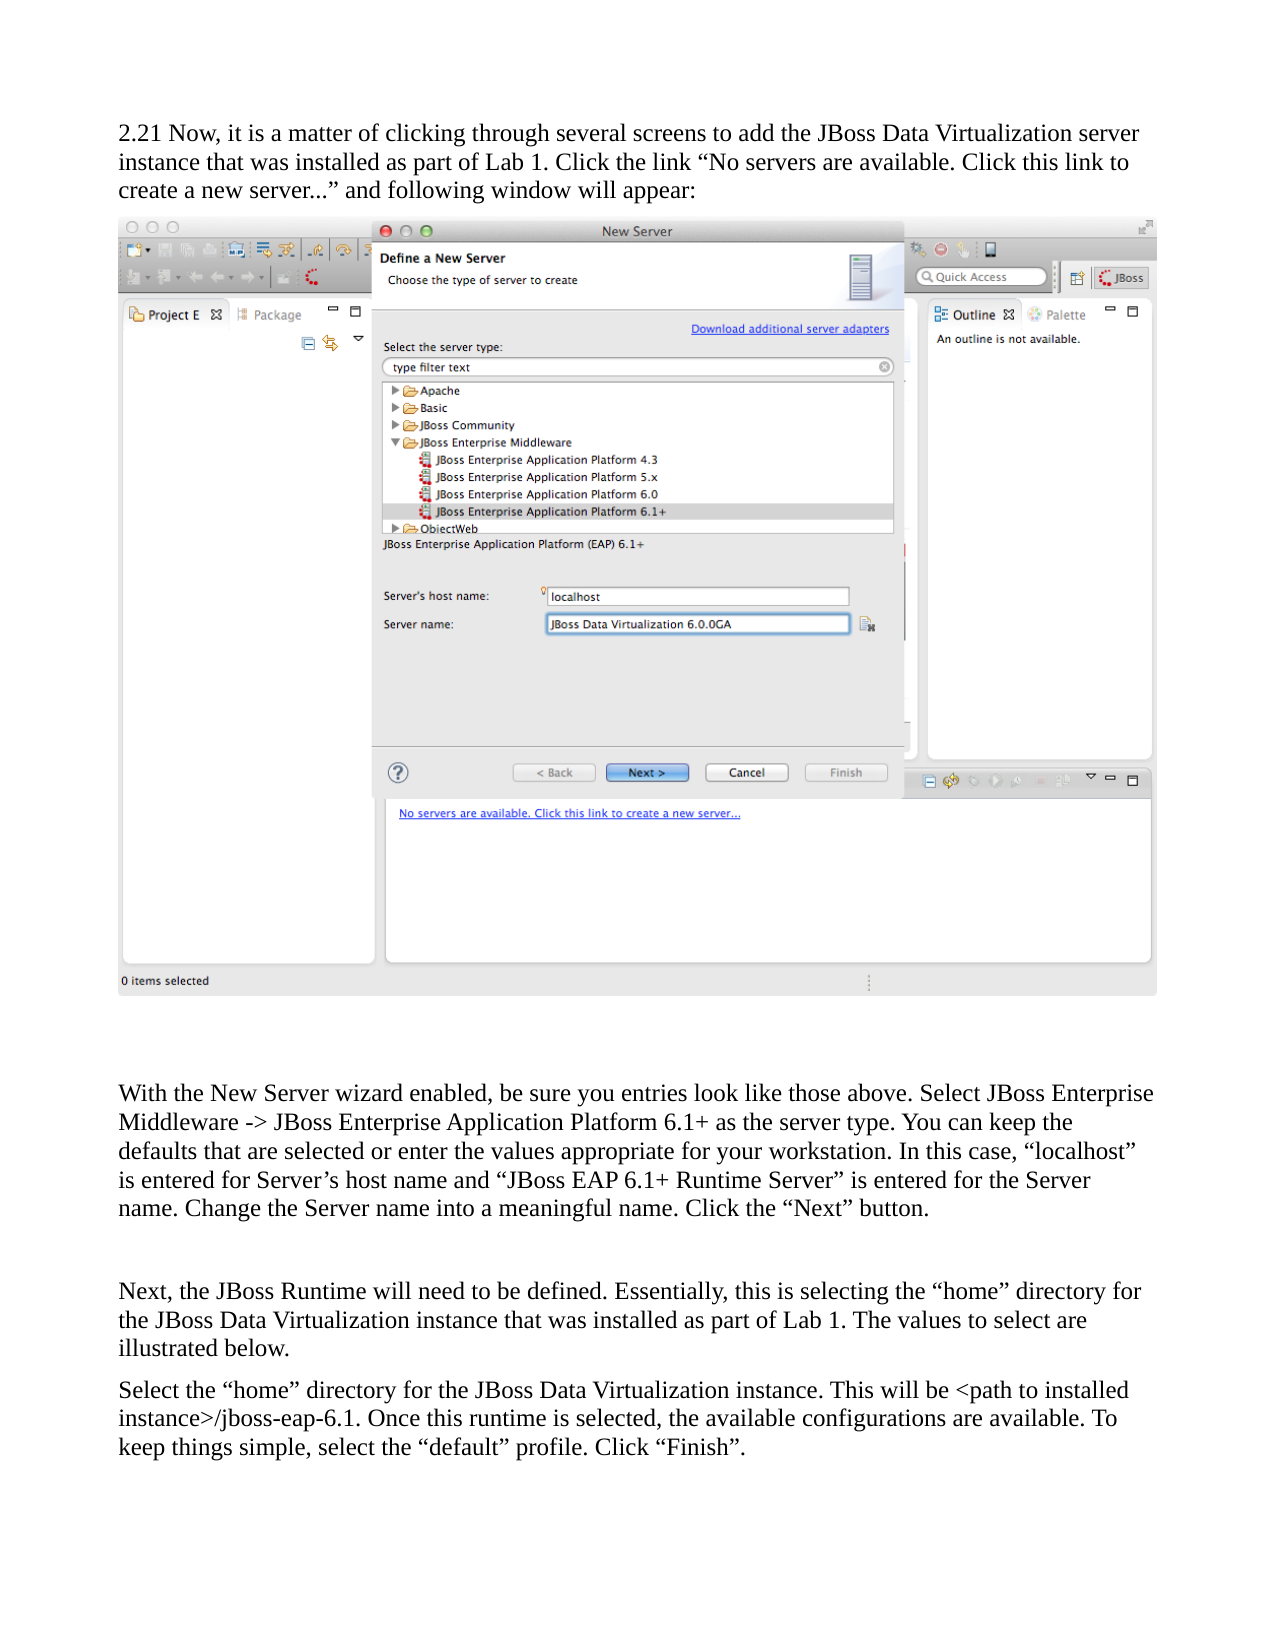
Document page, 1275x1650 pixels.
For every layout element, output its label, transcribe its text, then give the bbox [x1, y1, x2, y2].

text Next, the JBoss Runtime will need to be defined. Essentially, this is selecting the “home” directory for the JBoss Data Virtualization instance that was installed as part of Lab 1. The values to select are illustrated below. [118, 1276, 1157, 1362]
text With the New Server wizard enabled, be sure you entries look like those above. Select JBoss Enterprise Middleware -> JBoss Enterprise Application Platform 6.1+ as the server type. You can keep the defaults that are selected or enter the values appropriate for your workstation. In this case, “localhost” is entered for Server’s host name and “JBoss EAP 6.1+ Runtime Server” is entered for the Server name. Change the Server name into a meaningful name. Click the “Next” button. [118, 1078, 1157, 1222]
picture [118, 216, 1157, 996]
text Select the “home” directory for the JBoss Data Virtualization instance. This will be <path to installed instance>/jboss-eap-6.1. Once this runtime is selected, the available configurations are available. To keep things simple, select the “default” profile. Click “Finish”. [118, 1375, 1157, 1461]
text 2.21 Now, it is a matter of clicking through several screens to add the JBoss Data Virtualization server instance that was installed as part of Lab 1. Click the link “No servers are available. Click this link to create a new server...” and following window will appear: [118, 118, 1157, 204]
